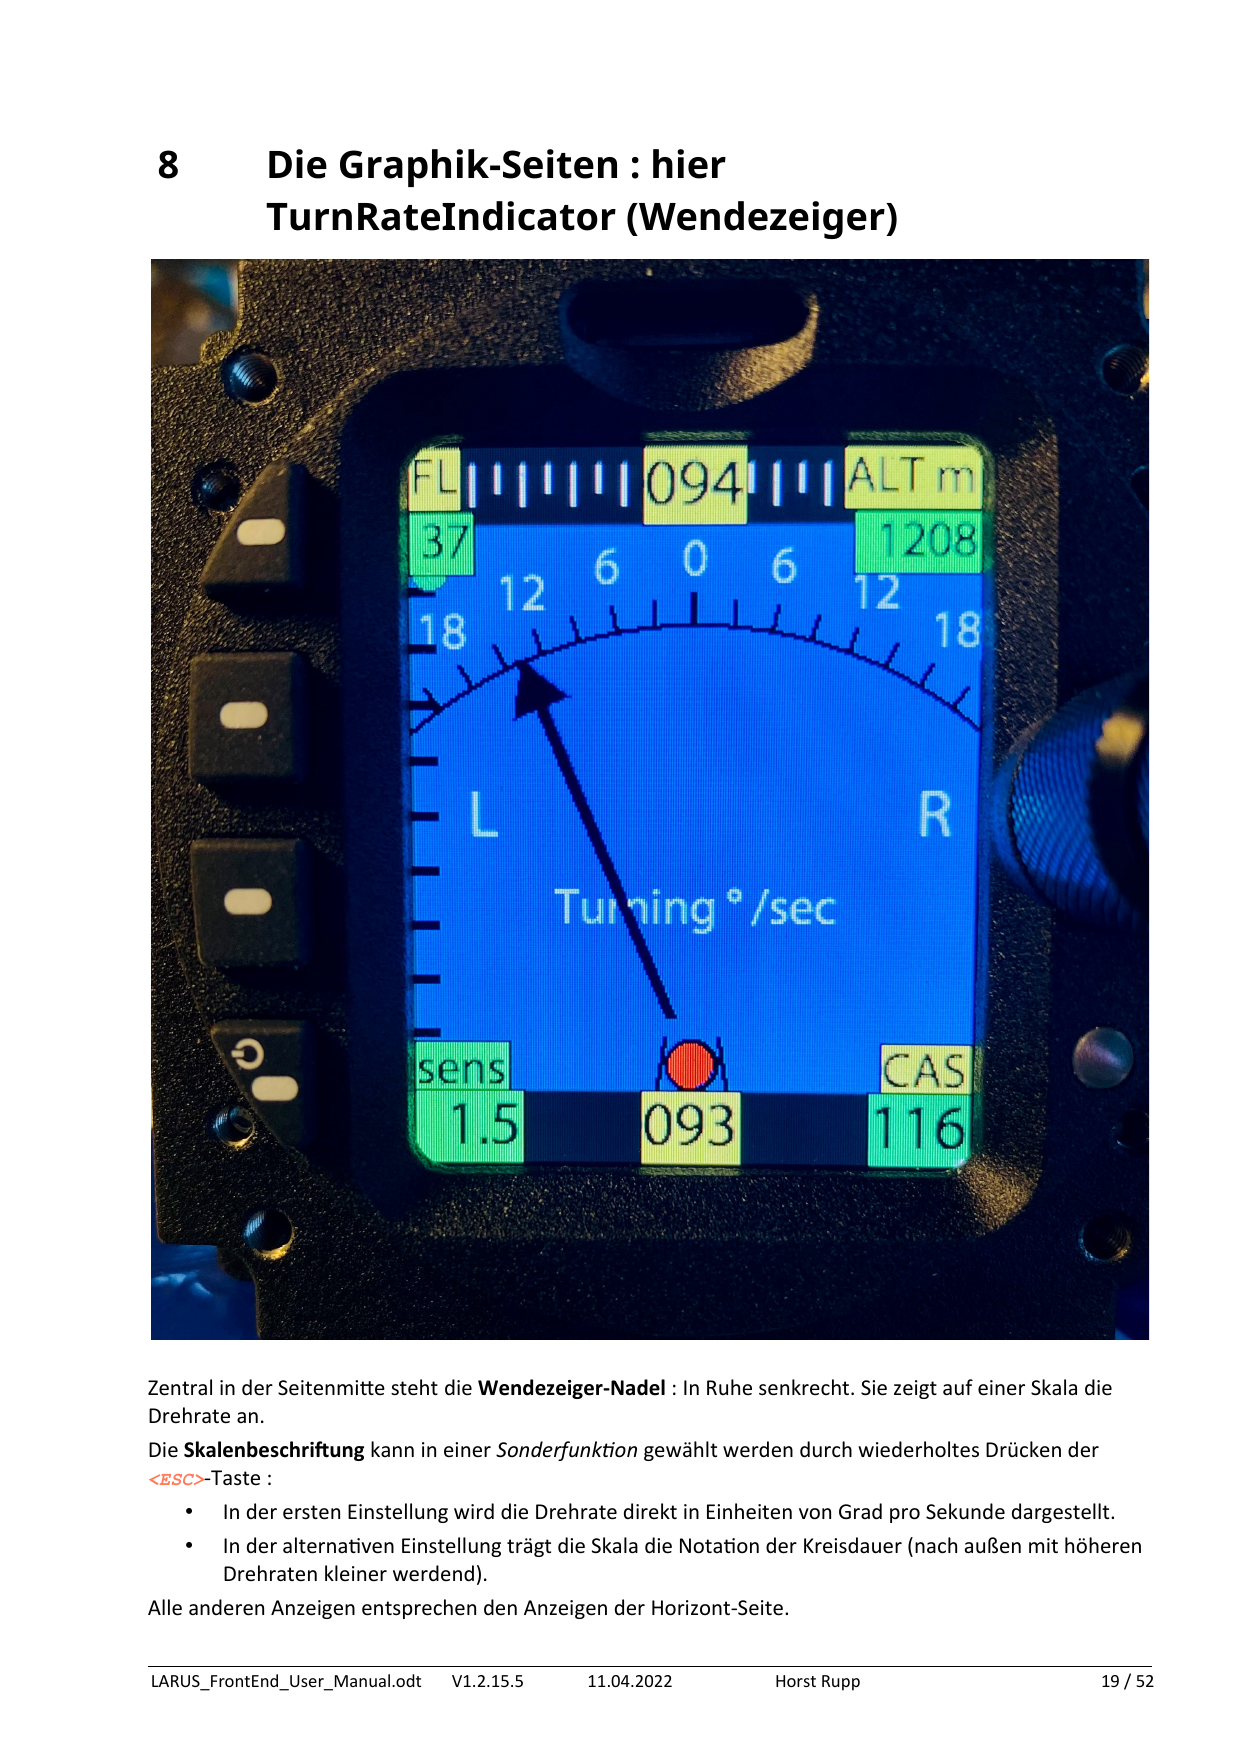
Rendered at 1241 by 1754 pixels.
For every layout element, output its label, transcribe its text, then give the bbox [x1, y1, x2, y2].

picture [151, 259, 1150, 1340]
list In der ersten Einstellung wird die Drehrate direkt in Einheiten von Grad pro Sekunde dargestellt. [185, 1497, 1152, 1525]
subtitle Die Graphik-Seiten : hier TurnRateIndicator (Wendezeiger) [148, 138, 1128, 242]
list In der alternativen Einstellung trägt die Skala die Notation der Kreisdauer (nach außen mit höheren Drehraten kleiner werdend). [185, 1531, 1152, 1587]
text Alle anderen Anzeigen entsprechen den Anzeigen der Horizont-Seite. [148, 1593, 1152, 1621]
text Die Skalenbeschriftung kann in einer Sonderfunktion gewählt werden durch wiederholtes Drücken der <ESC>-Taste : [148, 1435, 1152, 1491]
text Zentral in der Seitenmitte steht die Wendezeiger-Nadel : In Ruhe senkrecht. Sie zeigt auf einer Skala die Drehrate an. [148, 1373, 1152, 1429]
